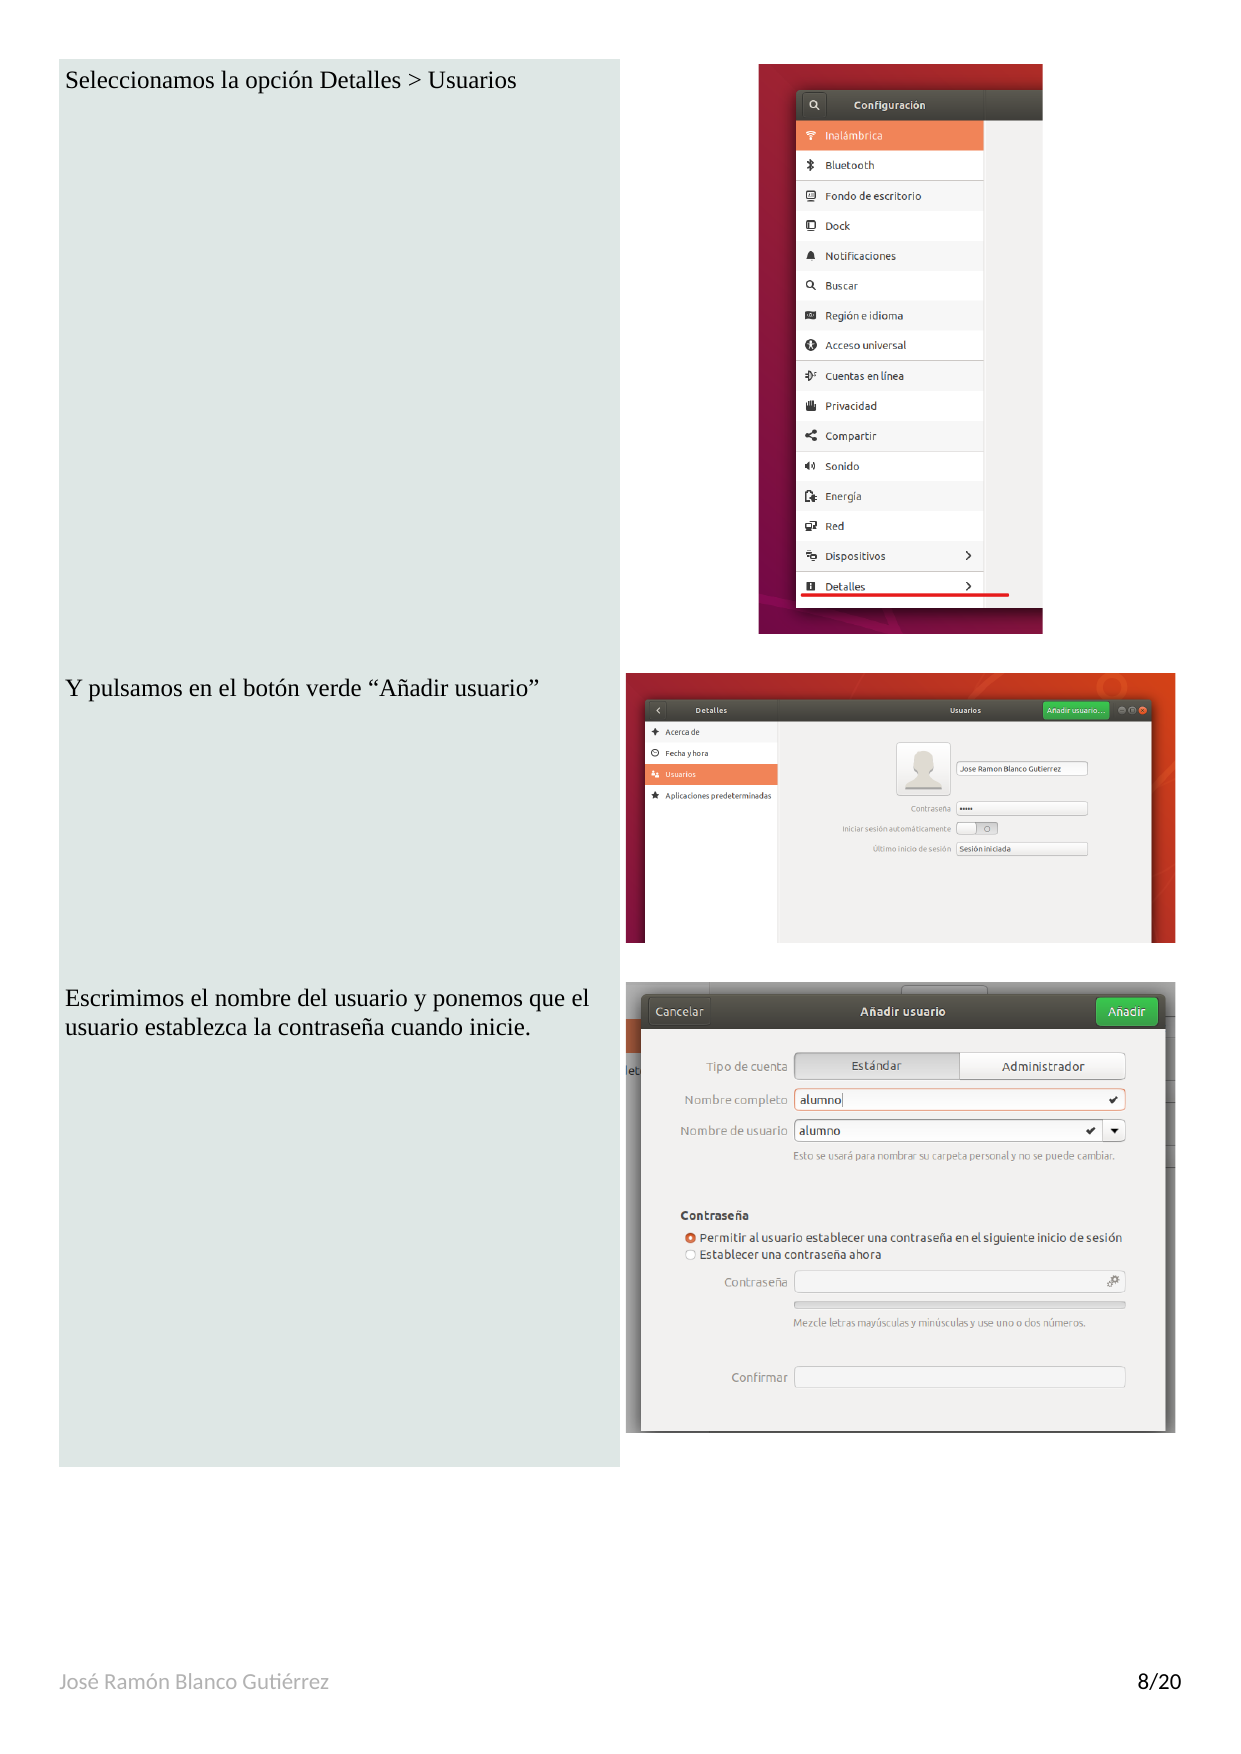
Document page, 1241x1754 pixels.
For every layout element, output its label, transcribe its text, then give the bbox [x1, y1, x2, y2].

picture [625, 673, 1176, 943]
table_cell [620, 59, 1181, 668]
table_cell [620, 977, 1181, 1467]
table_cell [620, 668, 1181, 977]
table_cell Seleccionamos la opción Detalles > Usuarios [59, 59, 620, 668]
picture [758, 64, 1043, 634]
picture [625, 982, 1176, 1433]
table_cell Y pulsamos en el botón verde “Añadir usuario” [59, 668, 620, 977]
table_cell Escrimimos el nombre del usuario y ponemos que el usuario establezca la contraseña cuando inicie. [59, 977, 620, 1467]
